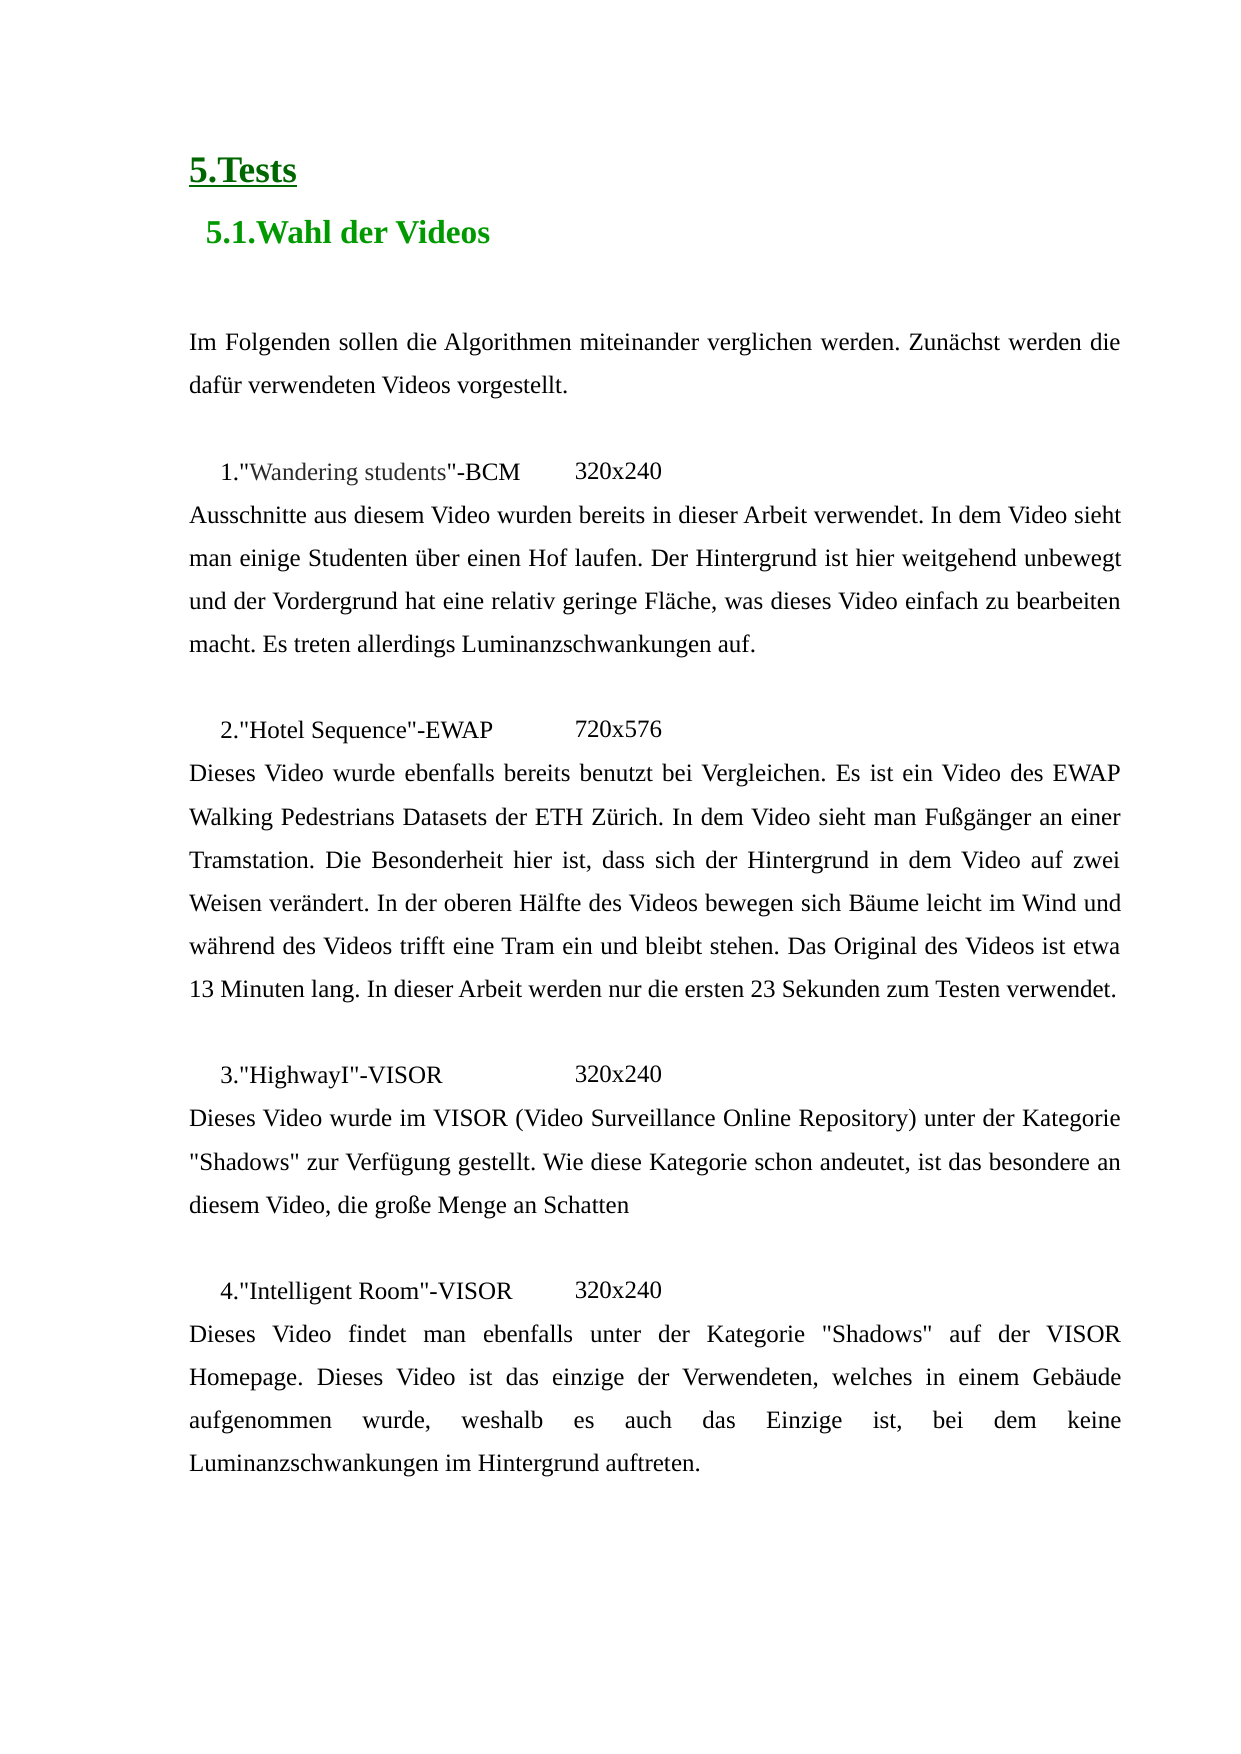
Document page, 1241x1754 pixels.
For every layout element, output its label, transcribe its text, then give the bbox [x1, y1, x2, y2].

text Ausschnitte aus diesem Video wurden bereits in dieser Arbeit verwendet. In dem Video sieht man einige Studenten über einen Hof laufen. Der Hintergrund ist hier weitgehend unbewegt und der Vordergrund hat eine relativ geringe Fläche, was dieses Video einfach zu bearbeiten macht. Es treten allerdings Luminanzschwankungen auf. [189, 500, 1122, 658]
text Dieses Video wurde ebenfalls bereits benutzt bei Vergleichen. Es ist ein Video des EWAP Walking Pedestrians Datasets der ETH Zürich. In dem Video sieht man Fußgänger an einer Tramstation. Die Besonderheit hier ist, dass sich der Hintergrund in dem Video auf zwei Weisen verändert. In der oberen Hälfte des Videos bewegen sich Bäume leicht im Wind und während des Videos trifft eine Tram ein und bleibt stehen. Das Original des Videos ist etwa 13 Minuten lang. In dieser Arbeit werden nur die ersten 23 Sekunden zum Testen verwendet. [189, 758, 1122, 1003]
text 5.Tests [189, 148, 1122, 191]
text 1."Wandering students"-BCM [189, 457, 1122, 485]
text 5.1.Wahl der Videos [189, 212, 1122, 251]
text Im Folgenden sollen die Algorithmen miteinander verglichen werden. Zunächst werden die dafür verwendeten Videos vorgestellt. [189, 327, 1122, 399]
text Dieses Video findet man ebenfalls unter der Kategorie "Shadows" auf der VISOR Homepage. Dieses Video ist das einzige der Verwendeten, welches in einem Gebäude aufgenommen wurde, weshalb es auch das Einzige ist, bei dem keine Luminanzschwankungen im Hintergrund auftreten. [189, 1319, 1122, 1477]
text Dieses Video wurde im VISOR (Video Surveillance Online Repository) unter der Kategorie "Shadows" zur Verfügung gestellt. Wie diese Kategorie schon andeutet, ist das besondere an diesem Video, die große Menge an Schatten [189, 1103, 1122, 1218]
text 4."Intelligent Room"-VISOR [189, 1276, 1122, 1305]
text 2."Hotel Sequence"-EWAP [189, 715, 1122, 744]
text 3."HighwayI"-VISOR [189, 1060, 1122, 1089]
